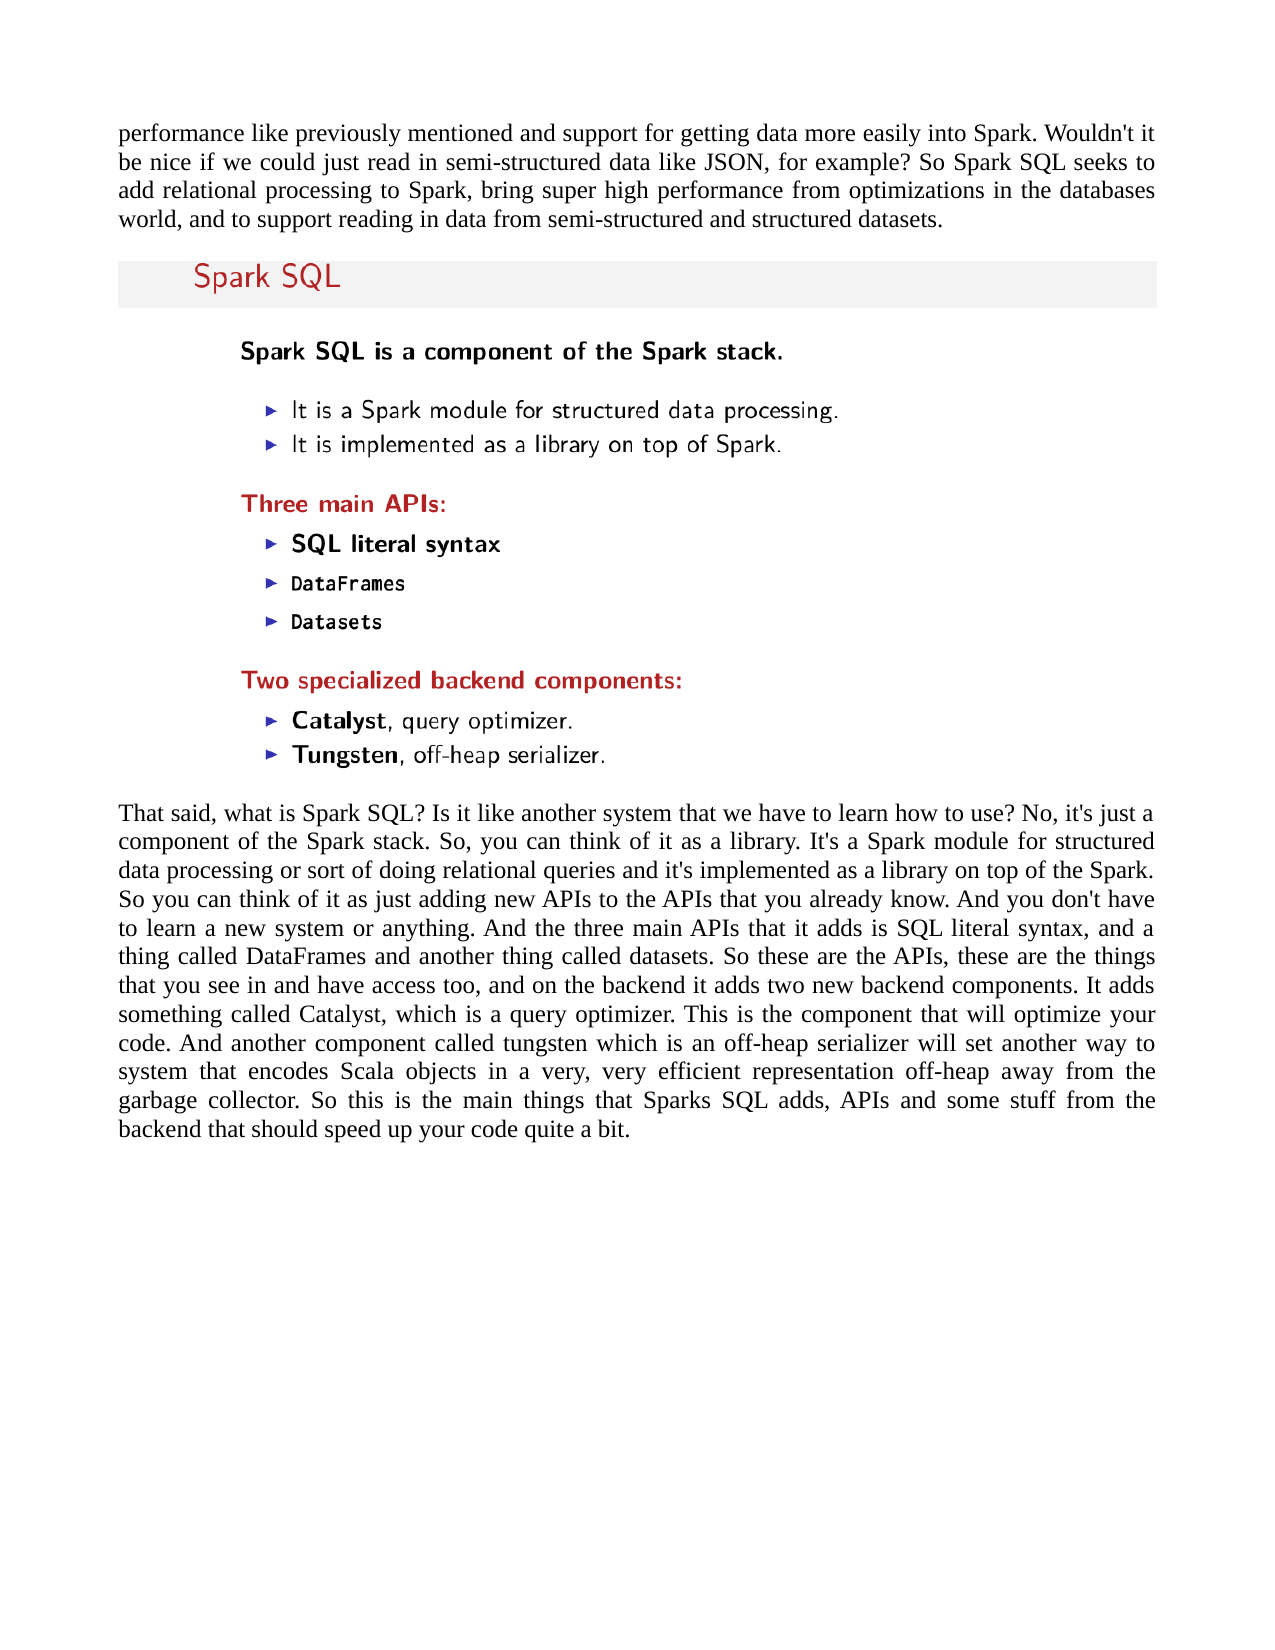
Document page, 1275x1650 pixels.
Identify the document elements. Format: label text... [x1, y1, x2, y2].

picture [118, 261, 1157, 769]
text performance like previously mentioned and support for getting data more easily into Spark. Wouldn't it be nice if we could just read in semi-structured data like JSON, for example? So Spark SQL seeks to add relational processing to Spark, bring super high performance from optimizations in the databases world, and to support reading in data from semi-structured and structured datasets. [118, 118, 1157, 233]
text That said, what is Spark SQL? Is it like another system that we have to learn how to use? No, it's just a component of the Spark stack. So, you can think of it as a library. It's a Spark module for structured data processing or sort of doing relational queries and it's implemented as a library on top of the Spark. So you can think of it as just adding new APIs to the APIs that you already know. And you don't have to learn a new system or anything. And the three main APIs that it adds is SQL literal syntax, and a thing called DataFrames and another thing called datasets. So these are the APIs, these are the things that you see in and have access too, and on the backend it adds two new backend components. It adds something called Catalyst, which is a query optimizer. This is the component that will optimize your code. And another component called tungsten which is an off-heap serializer will set another way to system that encodes Scala objects in a very, very efficient representation off-heap away from the garbage collector. So this is the main things that Sparks SQL adds, APIs and some stuff from the backend that should speed up your code quite a bit. [118, 798, 1157, 1143]
